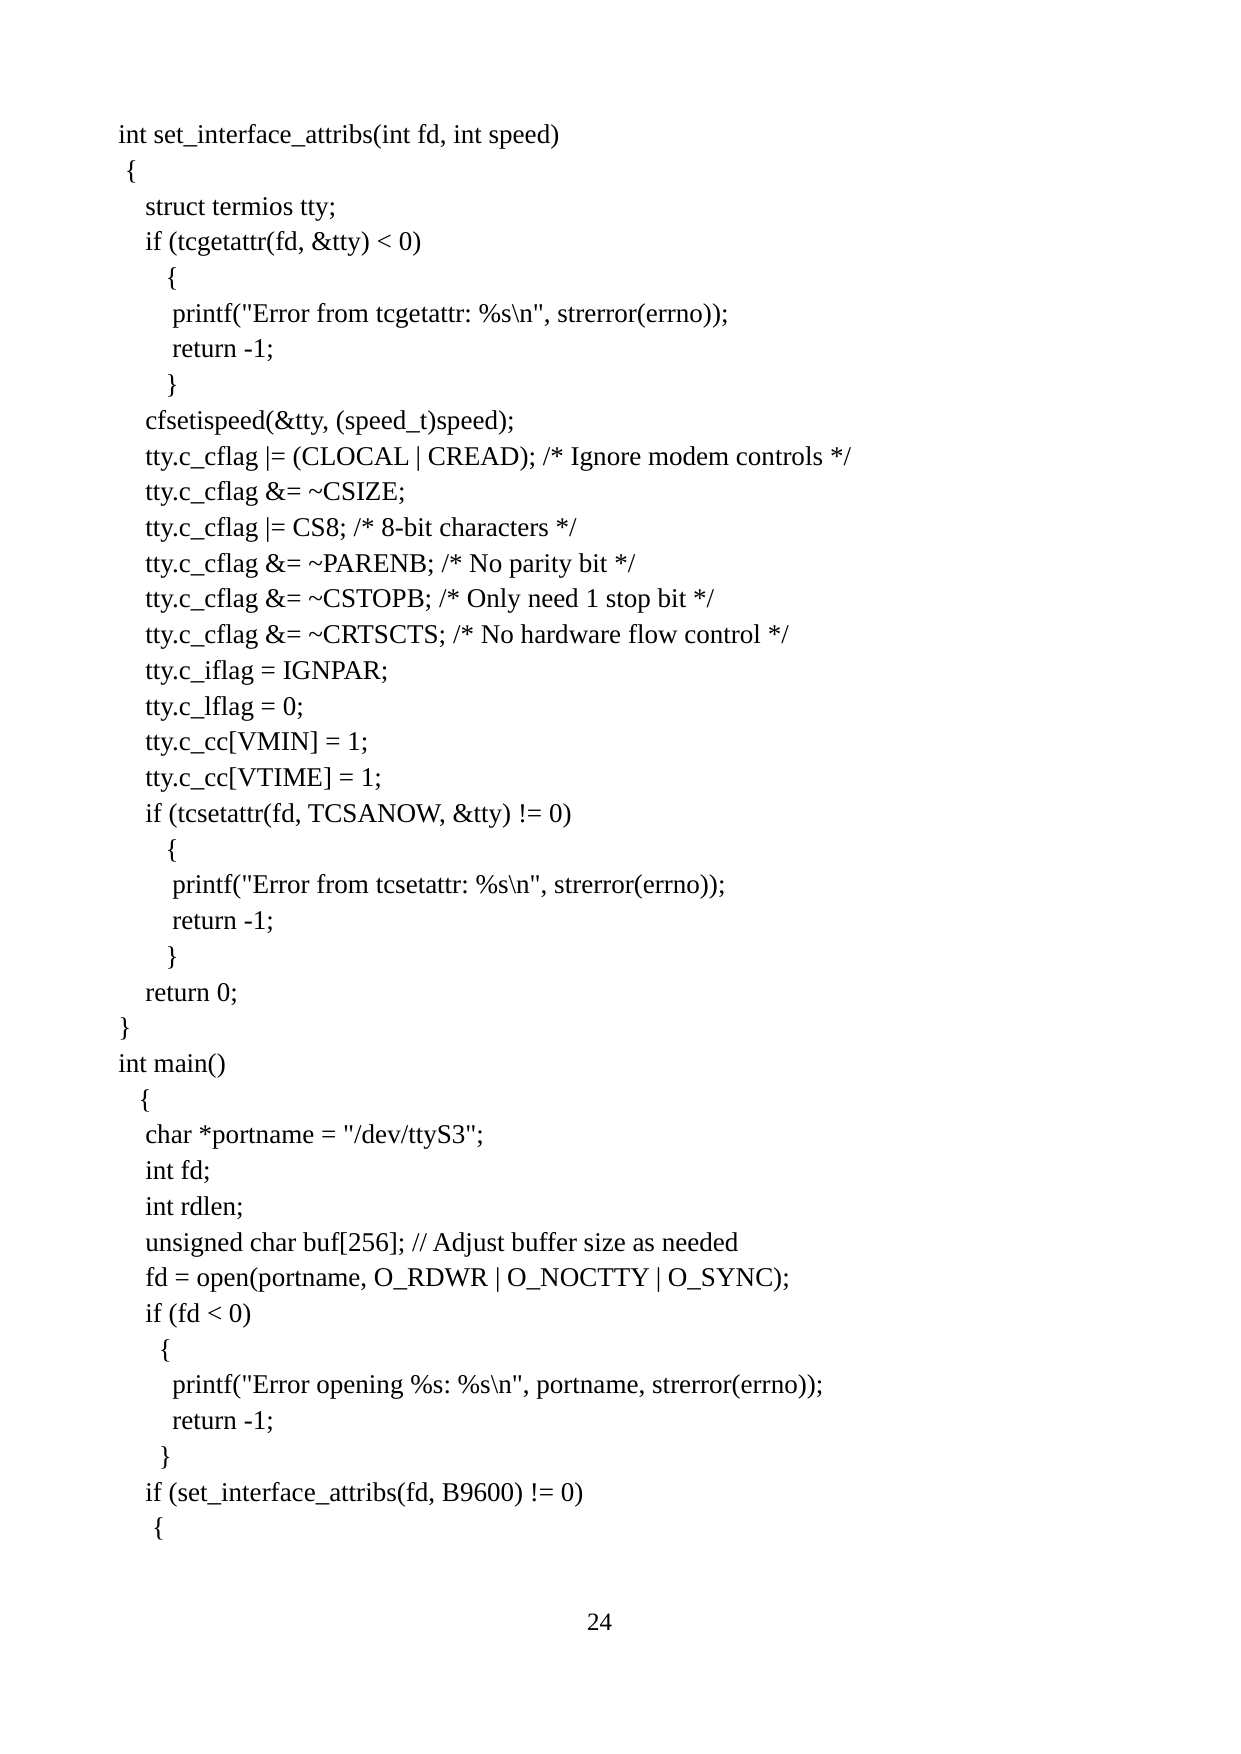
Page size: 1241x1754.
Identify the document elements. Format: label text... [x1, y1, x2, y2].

text tty.c_cc[VTIME] = 1; [118, 761, 1122, 792]
text { [118, 833, 1122, 864]
text if (set_interface_attribs(fd, B9600) != 0) [118, 1476, 1122, 1507]
text tty.c_cflag |= (CLOCAL | CREAD); /* Ignore modem controls */ [118, 440, 1122, 471]
text int set_interface_attribs(int fd, int speed) [118, 118, 1122, 149]
text printf("Error from tcsetattr: %s\n", strerror(errno)); [118, 868, 1122, 899]
text } [118, 368, 1122, 399]
text { [118, 154, 1122, 185]
text tty.c_cflag &= ~PARENB; /* No parity bit */ [118, 547, 1122, 578]
text if (tcgetattr(fd, &tty) < 0) [118, 225, 1122, 256]
text return -1; [118, 1404, 1122, 1436]
text cfsetispeed(&tty, (speed_t)speed); [118, 404, 1122, 435]
text printf("Error from tcgetattr: %s\n", strerror(errno)); [118, 297, 1122, 328]
text struct termios tty; [118, 189, 1122, 221]
text return -1; [118, 904, 1122, 935]
text } [118, 1011, 1122, 1042]
text if (fd < 0) [118, 1297, 1122, 1328]
text if (tcsetattr(fd, TCSANOW, &tty) != 0) [118, 797, 1122, 828]
text int fd; [118, 1154, 1122, 1185]
text printf("Error opening %s: %s\n", portname, strerror(errno)); [118, 1369, 1122, 1400]
text { [118, 1083, 1122, 1114]
text unsigned char buf[256]; // Adjust buffer size as needed [118, 1226, 1122, 1257]
text char *portname = "/dev/ttyS3"; [118, 1118, 1122, 1150]
text tty.c_cc[VMIN] = 1; [118, 726, 1122, 757]
text { [118, 261, 1122, 292]
text { [118, 1333, 1122, 1364]
text { [118, 1512, 1122, 1543]
text } [118, 1440, 1122, 1471]
text return -1; [118, 332, 1122, 364]
text tty.c_iflag = IGNPAR; [118, 654, 1122, 685]
text int rdlen; [118, 1190, 1122, 1221]
text tty.c_cflag &= ~CSIZE; [118, 475, 1122, 507]
text tty.c_cflag &= ~CRTSCTS; /* No hardware flow control */ [118, 618, 1122, 649]
text } [118, 940, 1122, 971]
text tty.c_cflag &= ~CSTOPB; /* Only need 1 stop bit */ [118, 583, 1122, 614]
text tty.c_lflag = 0; [118, 690, 1122, 721]
text tty.c_cflag |= CS8; /* 8-bit characters */ [118, 511, 1122, 542]
text fd = open(portname, O_RDWR | O_NOCTTY | O_SYNC); [118, 1261, 1122, 1293]
text int main() [118, 1047, 1122, 1078]
text return 0; [118, 976, 1122, 1007]
